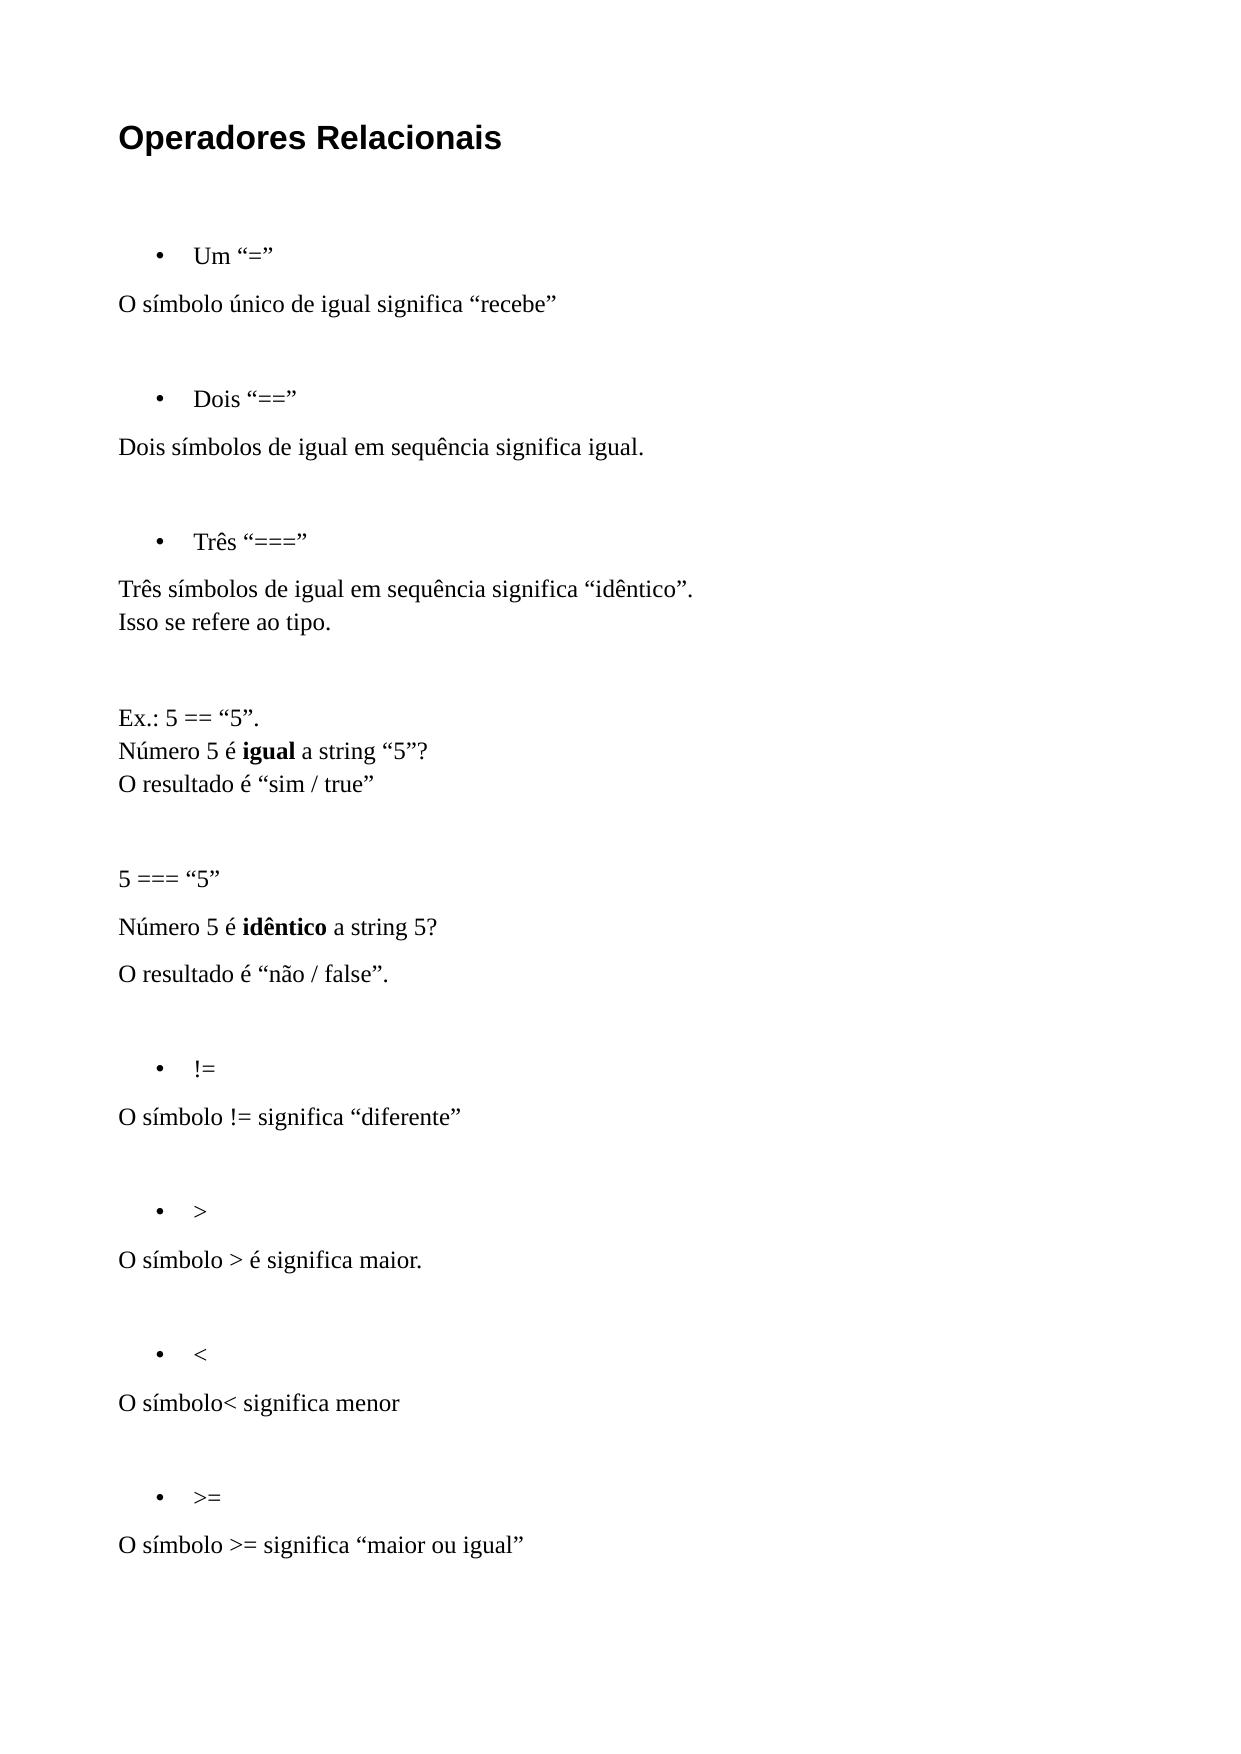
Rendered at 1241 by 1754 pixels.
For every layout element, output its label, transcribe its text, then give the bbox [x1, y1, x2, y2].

text O símbolo != significa “diferente” [118, 1102, 1122, 1131]
list Um “=” [156, 241, 1122, 270]
text O resultado é “não / false”. [118, 959, 1122, 988]
text O símbolo único de igual significa “recebe” [118, 289, 1122, 318]
list >= [156, 1483, 1122, 1512]
text O símbolo >= significa “maior ou igual” [118, 1530, 1122, 1559]
list < [156, 1340, 1122, 1369]
list Dois “==” [156, 384, 1122, 413]
text 5 === “5” [118, 864, 1122, 893]
list != [156, 1054, 1122, 1083]
text Dois símbolos de igual em sequência significa igual. [118, 432, 1122, 460]
text Ex.: 5 == “5”. Número 5 é igual a string “5”? O resultado é “sim / true” [118, 703, 1122, 797]
text Três símbolos de igual em sequência significa “idêntico”. Isso se refere ao tipo. [118, 574, 1122, 636]
list > [156, 1197, 1122, 1226]
text Número 5 é idêntico a string 5? [118, 912, 1122, 940]
text O símbolo > é significa maior. [118, 1245, 1122, 1273]
list Três “===” [156, 527, 1122, 556]
subtitle Operadores Relacionais [118, 118, 1122, 157]
text O símbolo< significa menor [118, 1388, 1122, 1416]
